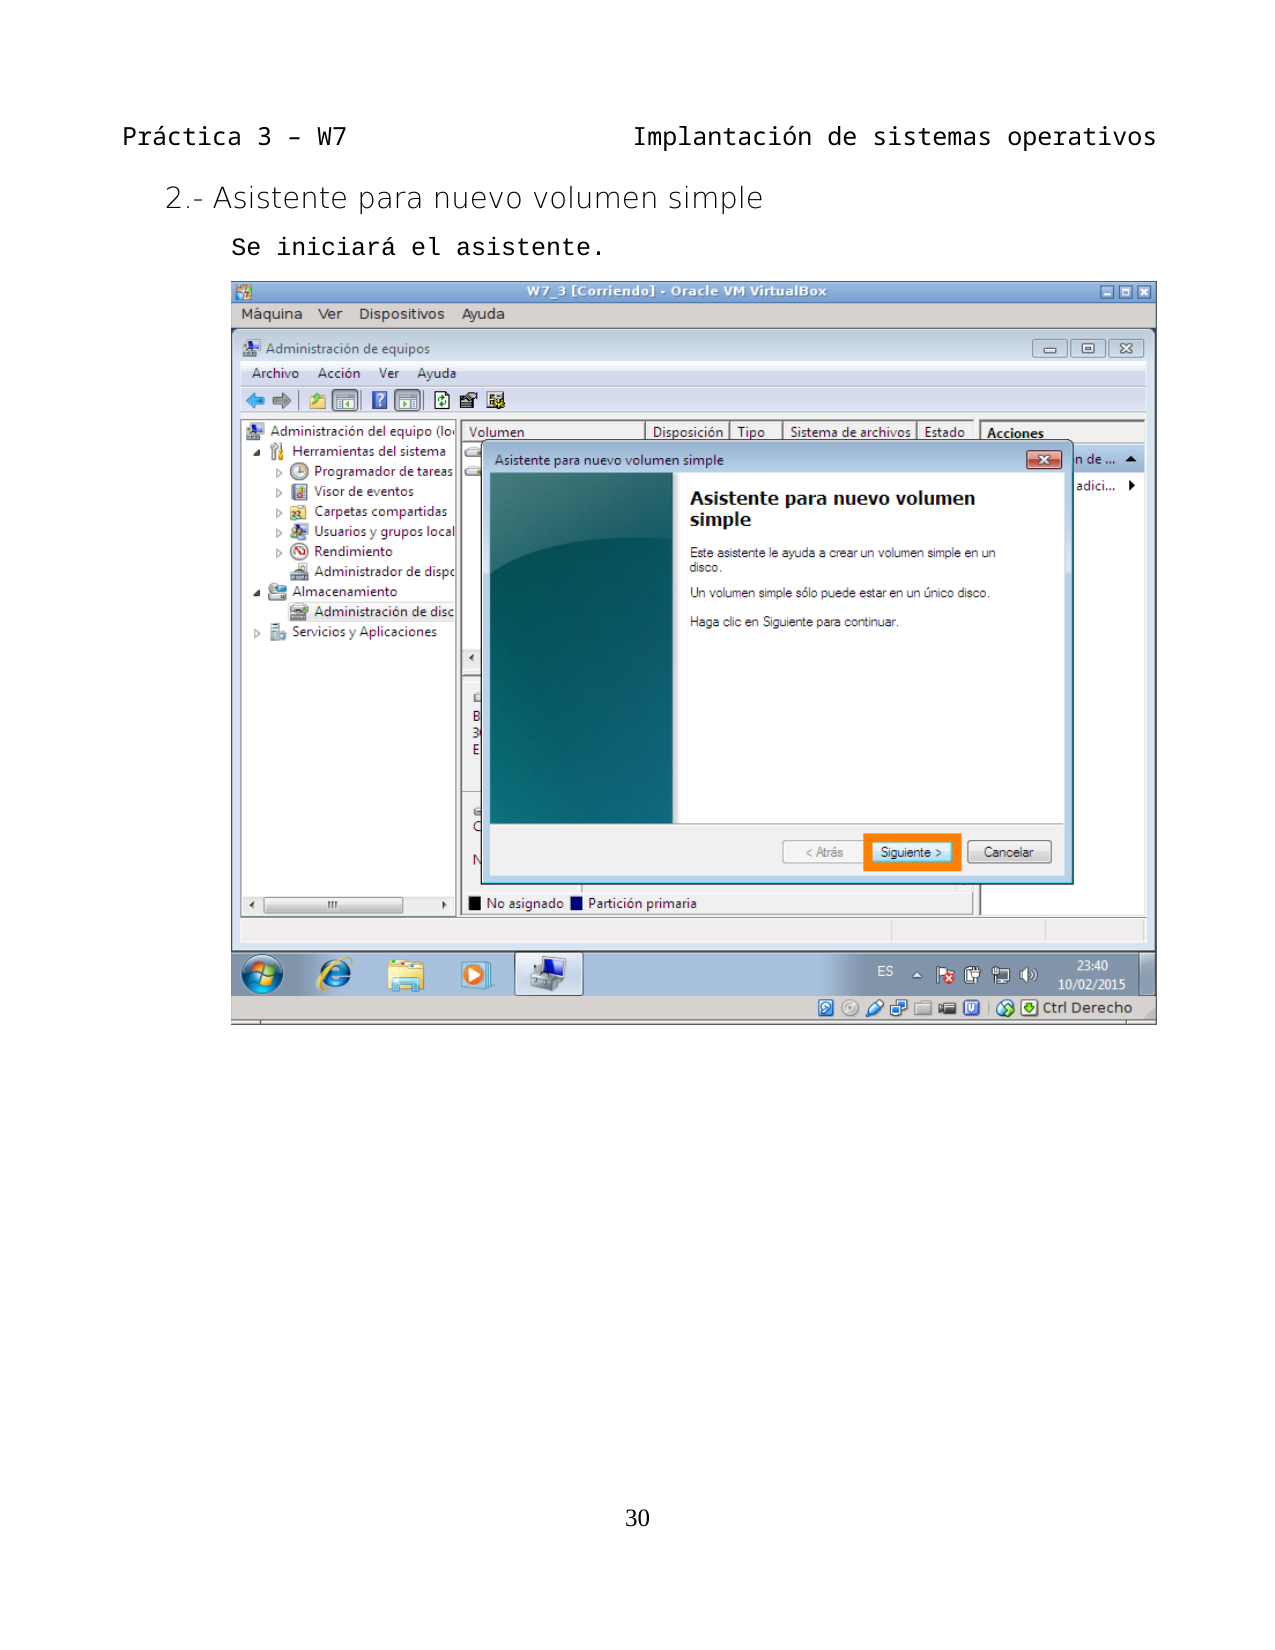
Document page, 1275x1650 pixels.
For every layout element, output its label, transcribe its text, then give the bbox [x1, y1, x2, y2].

picture [231, 281, 1157, 1025]
list Asistente para nuevo volumen simple [156, 182, 1157, 216]
text Se iniciará el asistente. [231, 235, 1157, 263]
